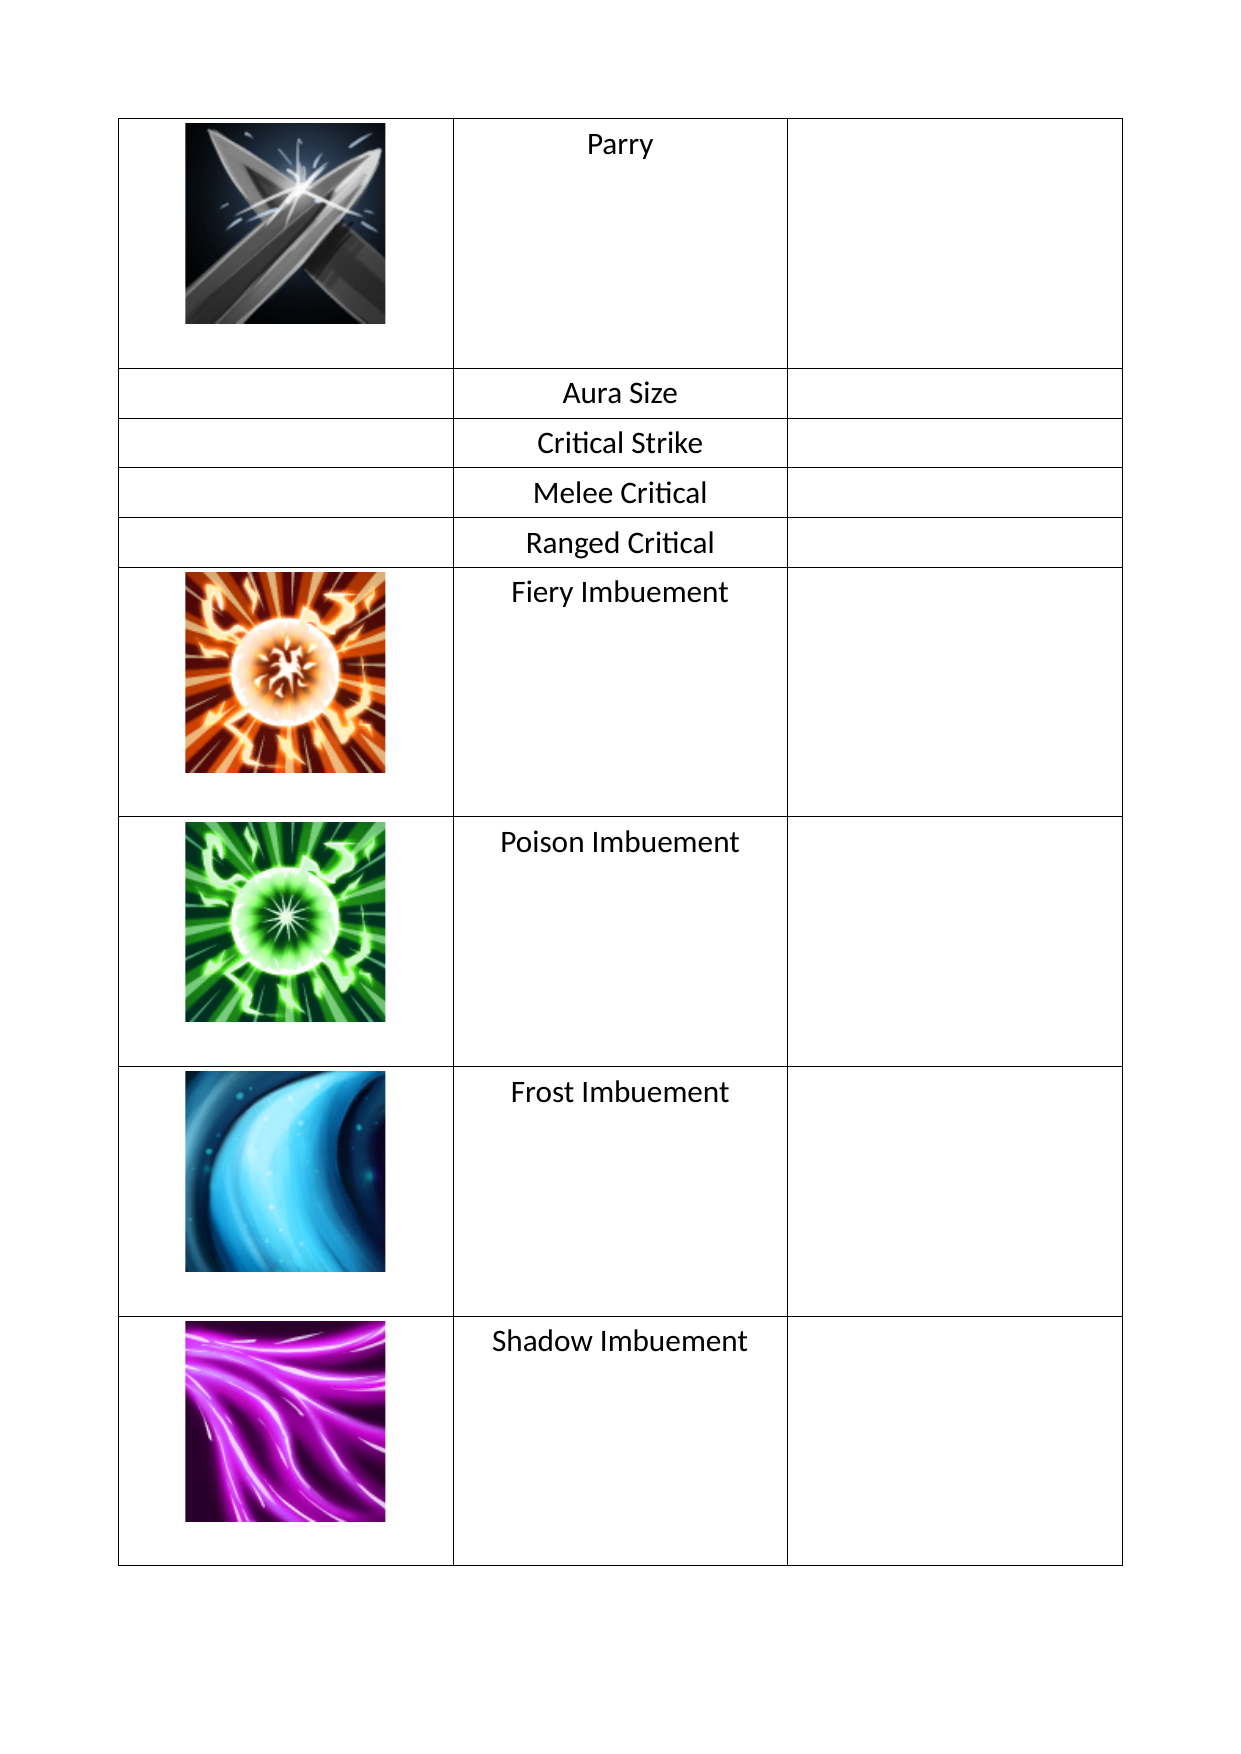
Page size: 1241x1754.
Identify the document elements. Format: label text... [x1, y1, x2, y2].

table_cell Shadow Imbuement [454, 1317, 787, 1565]
table_cell [119, 1067, 453, 1316]
table_cell [788, 518, 1122, 567]
table_cell Poison Imbuement [454, 817, 787, 1066]
table_cell [788, 1067, 1122, 1316]
table_cell Frost Imbuement [454, 1067, 787, 1316]
table_cell [788, 1317, 1122, 1565]
table_cell [119, 568, 453, 572]
table_cell [788, 468, 1122, 517]
table_cell [119, 518, 453, 567]
table_cell [788, 568, 1122, 816]
table_cell [119, 369, 453, 417]
table_cell [119, 573, 185, 772]
table_cell [788, 119, 1122, 368]
table_cell [788, 369, 1122, 417]
table_cell [788, 817, 1122, 1066]
picture [185, 123, 386, 324]
picture [185, 1321, 386, 1522]
picture [185, 572, 386, 773]
table_cell Parry [454, 119, 787, 368]
table_cell [119, 773, 453, 816]
table_cell Critical Strike [454, 419, 787, 467]
picture [185, 822, 386, 1022]
table_cell Fiery Imbuement [454, 568, 787, 816]
table_cell [119, 468, 453, 517]
table_cell [119, 817, 453, 1066]
table_cell [119, 419, 453, 467]
table_cell [386, 573, 453, 772]
picture [185, 1071, 386, 1272]
table_cell [119, 119, 453, 368]
table_cell Aura Size [454, 369, 787, 417]
table_cell [788, 419, 1122, 467]
table_cell [119, 1317, 453, 1565]
table_cell Ranged Critical [454, 518, 787, 567]
table_cell Melee Critical [454, 468, 787, 517]
